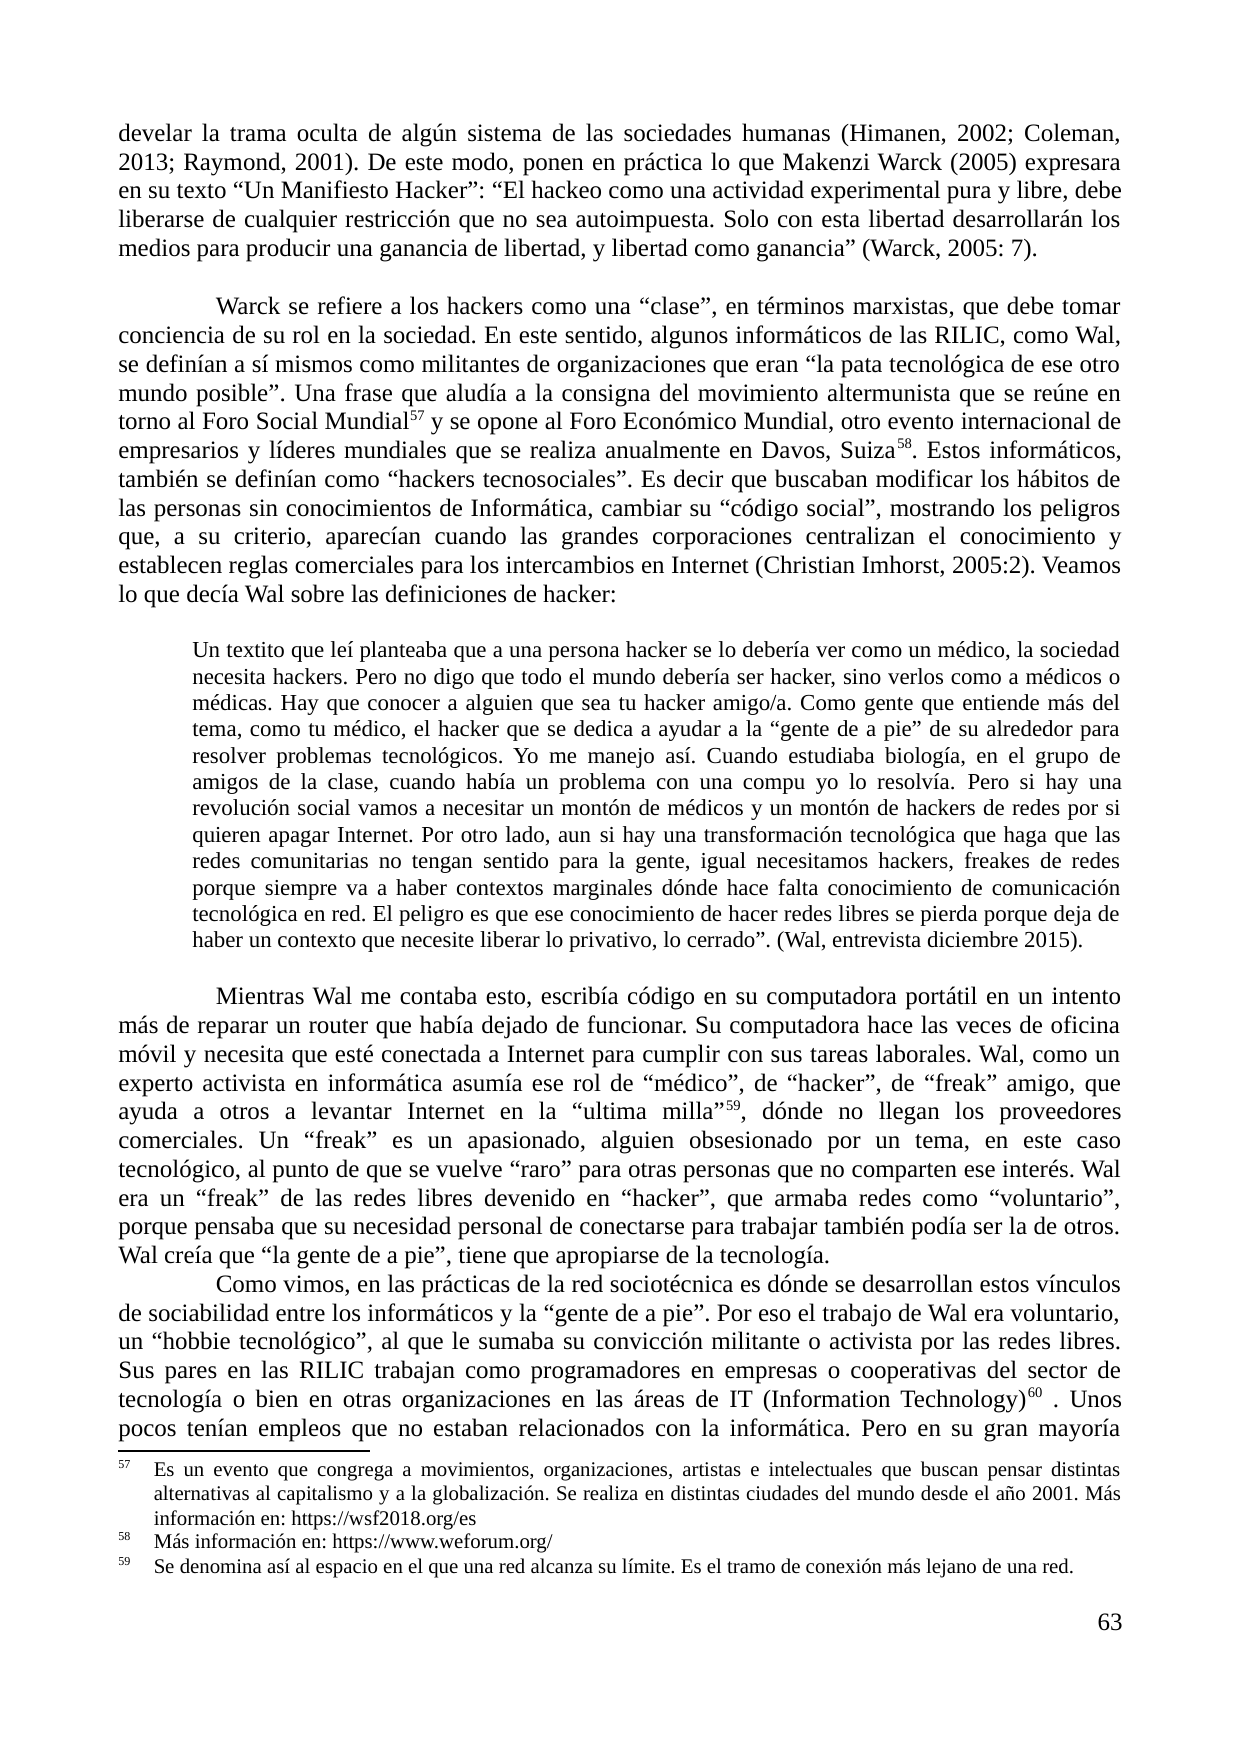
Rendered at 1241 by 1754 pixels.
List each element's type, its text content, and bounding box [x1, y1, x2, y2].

text Un textito que leí planteaba que a una persona hacker se lo debería ver como un médico, la sociedad necesita hackers. Pero no digo que todo el mundo debería ser hacker, sino verlos como a médicos o médicas. Hay que conocer a alguien que sea tu hacker amigo/a. Como gente que entiende más del tema, como tu médico, el hacker que se dedica a ayudar a la “gente de a pie” de su alrededor para resolver problemas tecnológicos. Yo me manejo así. Cuando estudiaba biología, en el grupo de amigos de la clase, cuando había un problema con una compu yo lo resolvía. Pero si hay una revolución social vamos a necesitar un montón de médicos y un montón de hackers de redes por si quieren apagar Internet. Por otro lado, aun si hay una transformación tecnológica que haga que las redes comunitarias no tengan sentido para la gente, igual necesitamos hackers, freakes de redes porque siempre va a haber contextos marginales dónde hace falta conocimiento de comunicación tecnológica en red. El peligro es que ese conocimiento de hacer redes libres se pierda porque deja de haber un contexto que necesite liberar lo privativo, lo cerrado”. (Wal, entrevista diciembre 2015). [192, 636, 1122, 953]
text Como vimos, en las prácticas de la red sociotécnica es dónde se desarrollan estos vínculos de sociabilidad entre los informáticos y la “gente de a pie”. Por eso el trabajo de Wal era voluntario, un “hobbie tecnológico”, al que le sumaba su convicción militante o activista por las redes libres. Sus pares en las RILIC trabajan como programadores en empresas o cooperativas del sector de tecnología o bien en otras organizaciones en las áreas de IT (Information Technology) . Unos pocos tenían empleos que no estaban relacionados con la informática. Pero en su gran mayoría [118, 1269, 1122, 1441]
text Más información en: https://www.weforum.org/ [118, 1529, 1122, 1553]
text Se denomina así al espacio en el que una red alcanza su límite. Es el tramo de conexión más lejano de una red. [118, 1553, 1122, 1578]
text develar la trama oculta de algún sistema de las sociedades humanas (Himanen, 2002; Coleman, 2013; Raymond, 2001). De este modo, ponen en práctica lo que Makenzi Warck (2005) expresara en su texto “Un Manifiesto Hacker”: “El hackeo como una actividad experimental pura y libre, debe liberarse de cualquier restricción que no sea autoimpuesta. Solo con esta libertad desarrollarán los medios para producir una ganancia de libertad, y libertad como ganancia” (Warck, 2005: 7). [118, 118, 1122, 262]
text Warck se refiere a los hackers como una “clase”, en términos marxistas, que debe tomar conciencia de su rol en la sociedad. En este sentido, algunos informáticos de las RILIC, como Wal, se definían a sí mismos como militantes de organizaciones que eran “la pata tecnológica de ese otro mundo posible”. Una frase que aludía a la consigna del movimiento altermunista que se reúne en torno al Foro Social Mundial y se opone al Foro Económico Mundial, otro evento internacional de empresarios y líderes mundiales que se realiza anualmente en Davos, Suiza. Estos informáticos, también se definían como “hackers tecnosociales”. Es decir que buscaban modificar los hábitos de las personas sin conocimientos de Informática, cambiar su “código social”, mostrando los peligros que, a su criterio, aparecían cuando las grandes corporaciones centralizan el conocimiento y establecen reglas comerciales para los intercambios en Internet (Christian Imhorst, 2005:2). Veamos lo que decía Wal sobre las definiciones de hacker: [118, 291, 1122, 608]
text Mientras Wal me contaba esto, escribía código en su computadora portátil en un intento más de reparar un router que había dejado de funcionar. Su computadora hace las veces de oficina móvil y necesita que esté conectada a Internet para cumplir con sus tareas laborales. Wal, como un experto activista en informática asumía ese rol de “médico”, de “hacker”, de “freak” amigo, que ayuda a otros a levantar Internet en la “ultima milla”, dónde no llegan los proveedores comerciales. Un “freak” es un apasionado, alguien obsesionado por un tema, en este caso tecnológico, al punto de que se vuelve “raro” para otras personas que no comparten ese interés. Wal era un “freak” de las redes libres devenido en “hacker”, que armaba redes como “voluntario”, porque pensaba que su necesidad personal de conectarse para trabajar también podía ser la de otros. Wal creía que “la gente de a pie”, tiene que apropiarse de la tecnología. [118, 981, 1122, 1269]
text Es un evento que congrega a movimientos, organizaciones, artistas e intelectuales que buscan pensar distintas alternativas al capitalismo y a la globalización. Se realiza en distintas ciudades del mundo desde el año 2001. Más información en: https://wsf2018.org/es [118, 1457, 1122, 1529]
